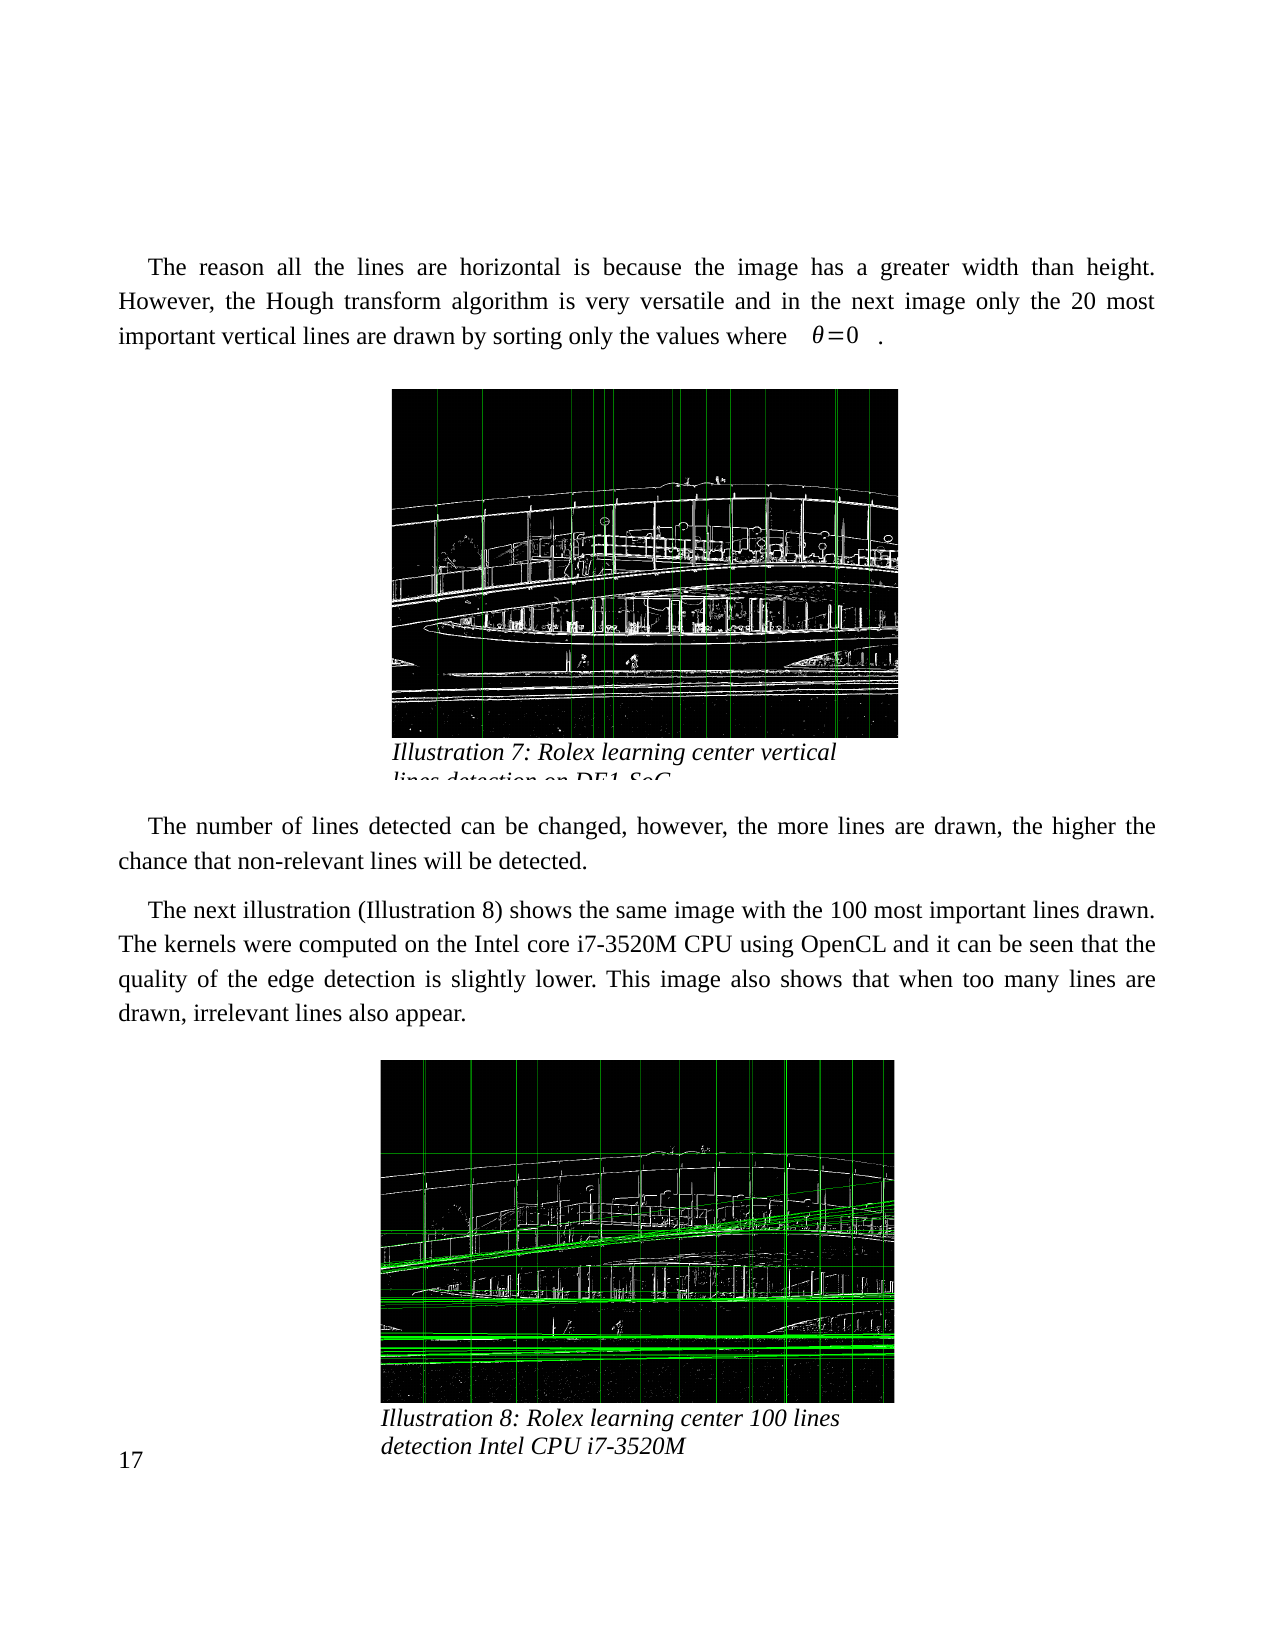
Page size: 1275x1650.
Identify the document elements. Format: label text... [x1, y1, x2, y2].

text The reason all the lines are horizontal is because the image has a greater width than height. However, the Hough transform algorithm is very versatile and in the next image only the 20 most important vertical lines are drawn by sorting only the values where . [118, 252, 1157, 349]
text The next illustration (Illustration 8) shows the same image with the 100 most important lines drawn. The kernels were computed on the Intel core i7-3520M CPU using OpenCL and it can be seen that the quality of the edge detection is slightly lower. This image also shows that when too many lines are drawn, irrelevant lines also appear. [118, 895, 1157, 1027]
text Illustration 7: Rolex learning center vertical lines detection on DE1-SoC [392, 738, 883, 780]
picture [391, 389, 899, 738]
picture [380, 1060, 895, 1403]
text Illustration 8: Rolex learning center 100 lines detection Intel CPU i7-3520M [381, 1403, 894, 1460]
text The number of lines detected can be changed, however, the more lines are drawn, the higher the chance that non-relevant lines will be detected. [118, 811, 1157, 875]
